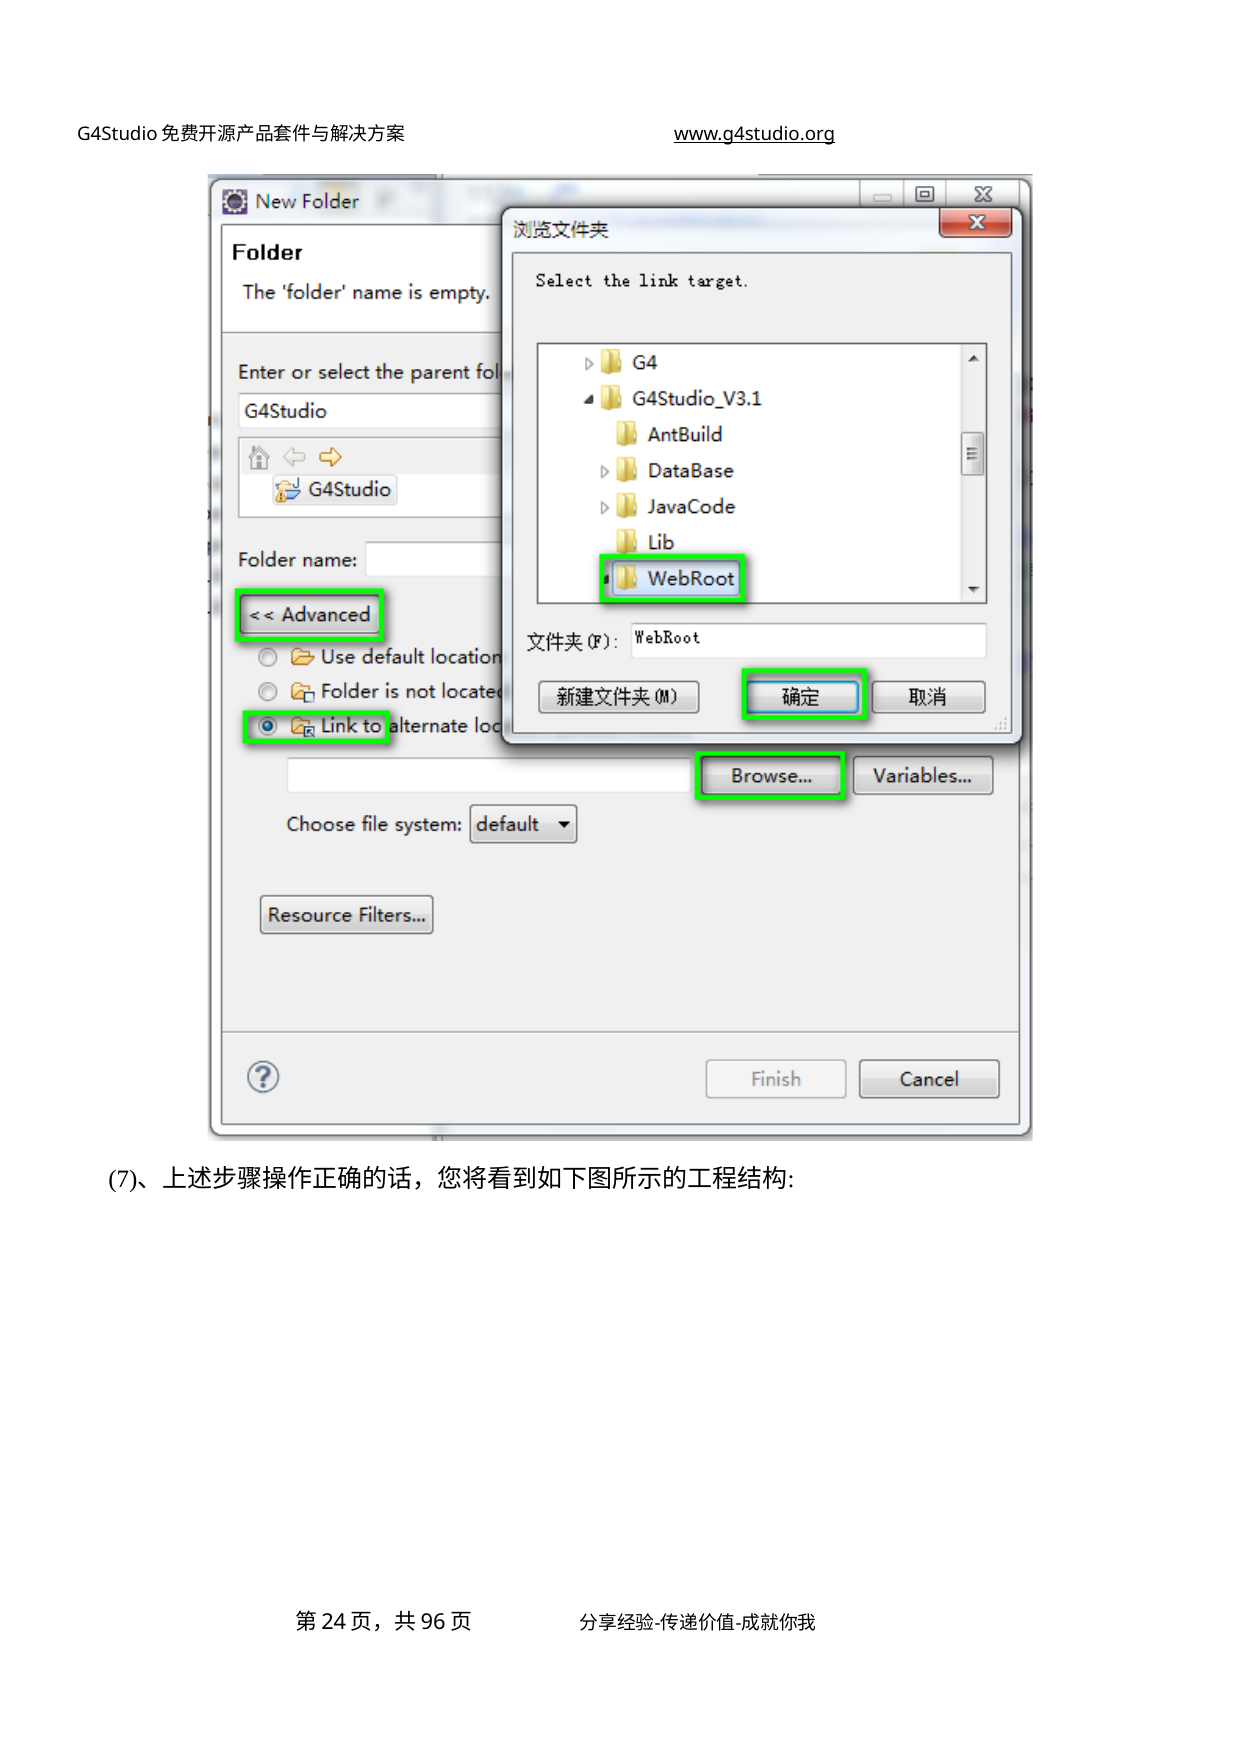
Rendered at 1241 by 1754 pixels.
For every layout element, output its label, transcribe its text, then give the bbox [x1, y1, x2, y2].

text (7)、上述步骤操作正确的话，您将看到如下图所示的工程结构: [77, 175, 1163, 1195]
picture [207, 174, 1033, 1141]
